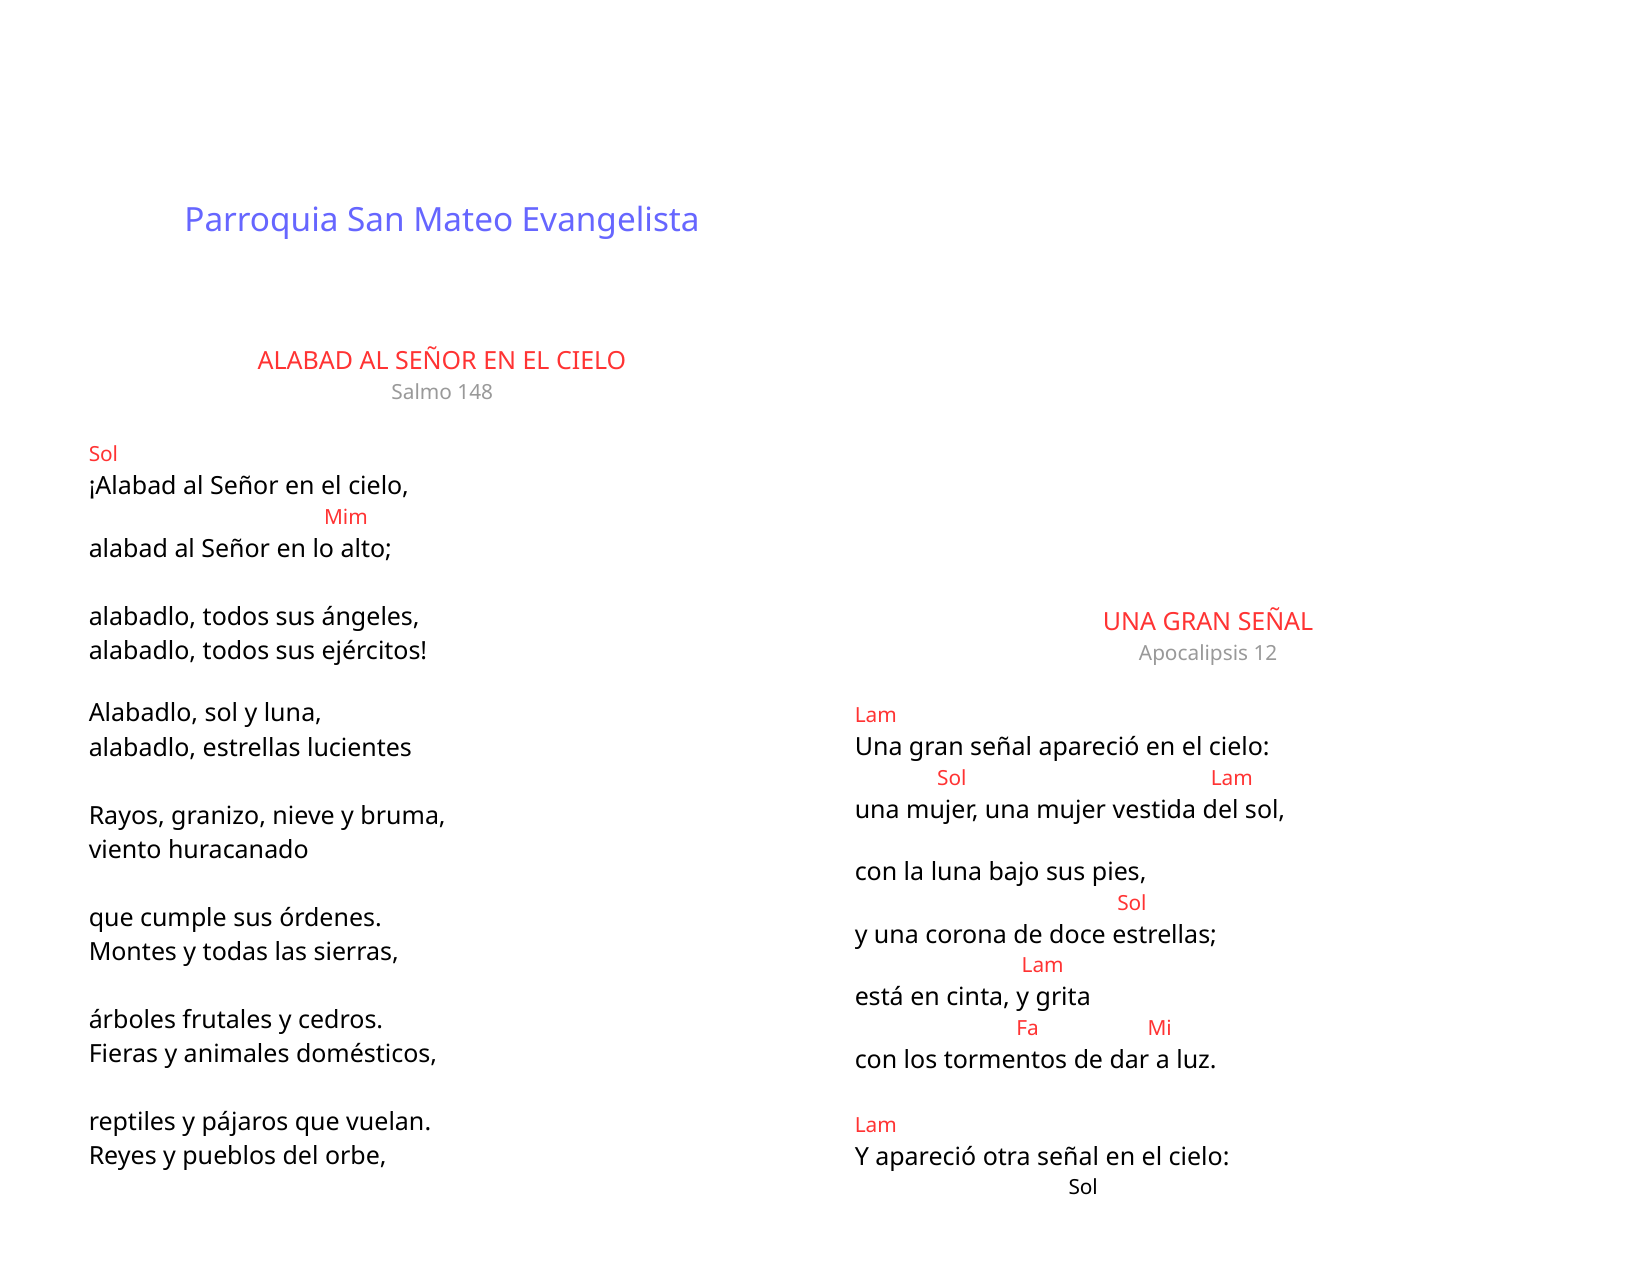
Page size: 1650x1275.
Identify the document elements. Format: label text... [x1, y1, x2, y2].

text Apocalipsis 12 [825, 638, 1591, 667]
text alabadlo, todos sus ángeles, [59, 598, 825, 633]
text Sol [825, 1172, 1591, 1201]
text Lam [825, 951, 1591, 979]
text Rayos, granizo, nieve y bruma, [59, 797, 825, 831]
text Una gran señal apareció en el cielo: [825, 729, 1591, 763]
text Alabadlo, sol y luna, [59, 695, 825, 729]
text UNA GRAN SEÑAL [825, 604, 1591, 638]
text ¡Alabad al Señor en el cielo, [59, 468, 825, 502]
text Sol [59, 439, 825, 468]
text Sol [825, 888, 1591, 917]
text y una corona de doce estrellas; [825, 917, 1591, 951]
text está en cinta, y grita [825, 979, 1591, 1013]
text viento huracanado [59, 831, 825, 865]
text Mim [59, 502, 825, 530]
text una mujer, una mujer vestida del sol, [825, 792, 1591, 826]
text Lam [825, 1110, 1591, 1138]
text alabadlo, estrellas lucientes [59, 729, 825, 763]
text con los tormentos de dar a luz. [825, 1042, 1591, 1076]
text con la luna bajo sus pies, [825, 854, 1591, 888]
text Fieras y animales domésticos, [59, 1036, 825, 1070]
text alabad al Señor en lo alto; [59, 530, 825, 564]
text Parroquia San Mateo Evangelista [59, 195, 825, 241]
text ALABAD AL SEÑOR EN EL CIELO [59, 343, 825, 377]
text Salmo 148 [59, 377, 825, 405]
text alabadlo, todos sus ejércitos! [59, 633, 825, 667]
text árboles frutales y cedros. [59, 1002, 825, 1036]
text Montes y todas las sierras, [59, 933, 825, 968]
text reptiles y pájaros que vuelan. [59, 1104, 825, 1138]
text Reyes y pueblos del orbe, [59, 1138, 825, 1172]
text que cumple sus órdenes. [59, 899, 825, 933]
text Sol Lam [825, 763, 1591, 792]
text Fa Mi [825, 1013, 1591, 1042]
text Y apareció otra señal en el cielo: [825, 1138, 1591, 1172]
text Lam [825, 701, 1591, 729]
